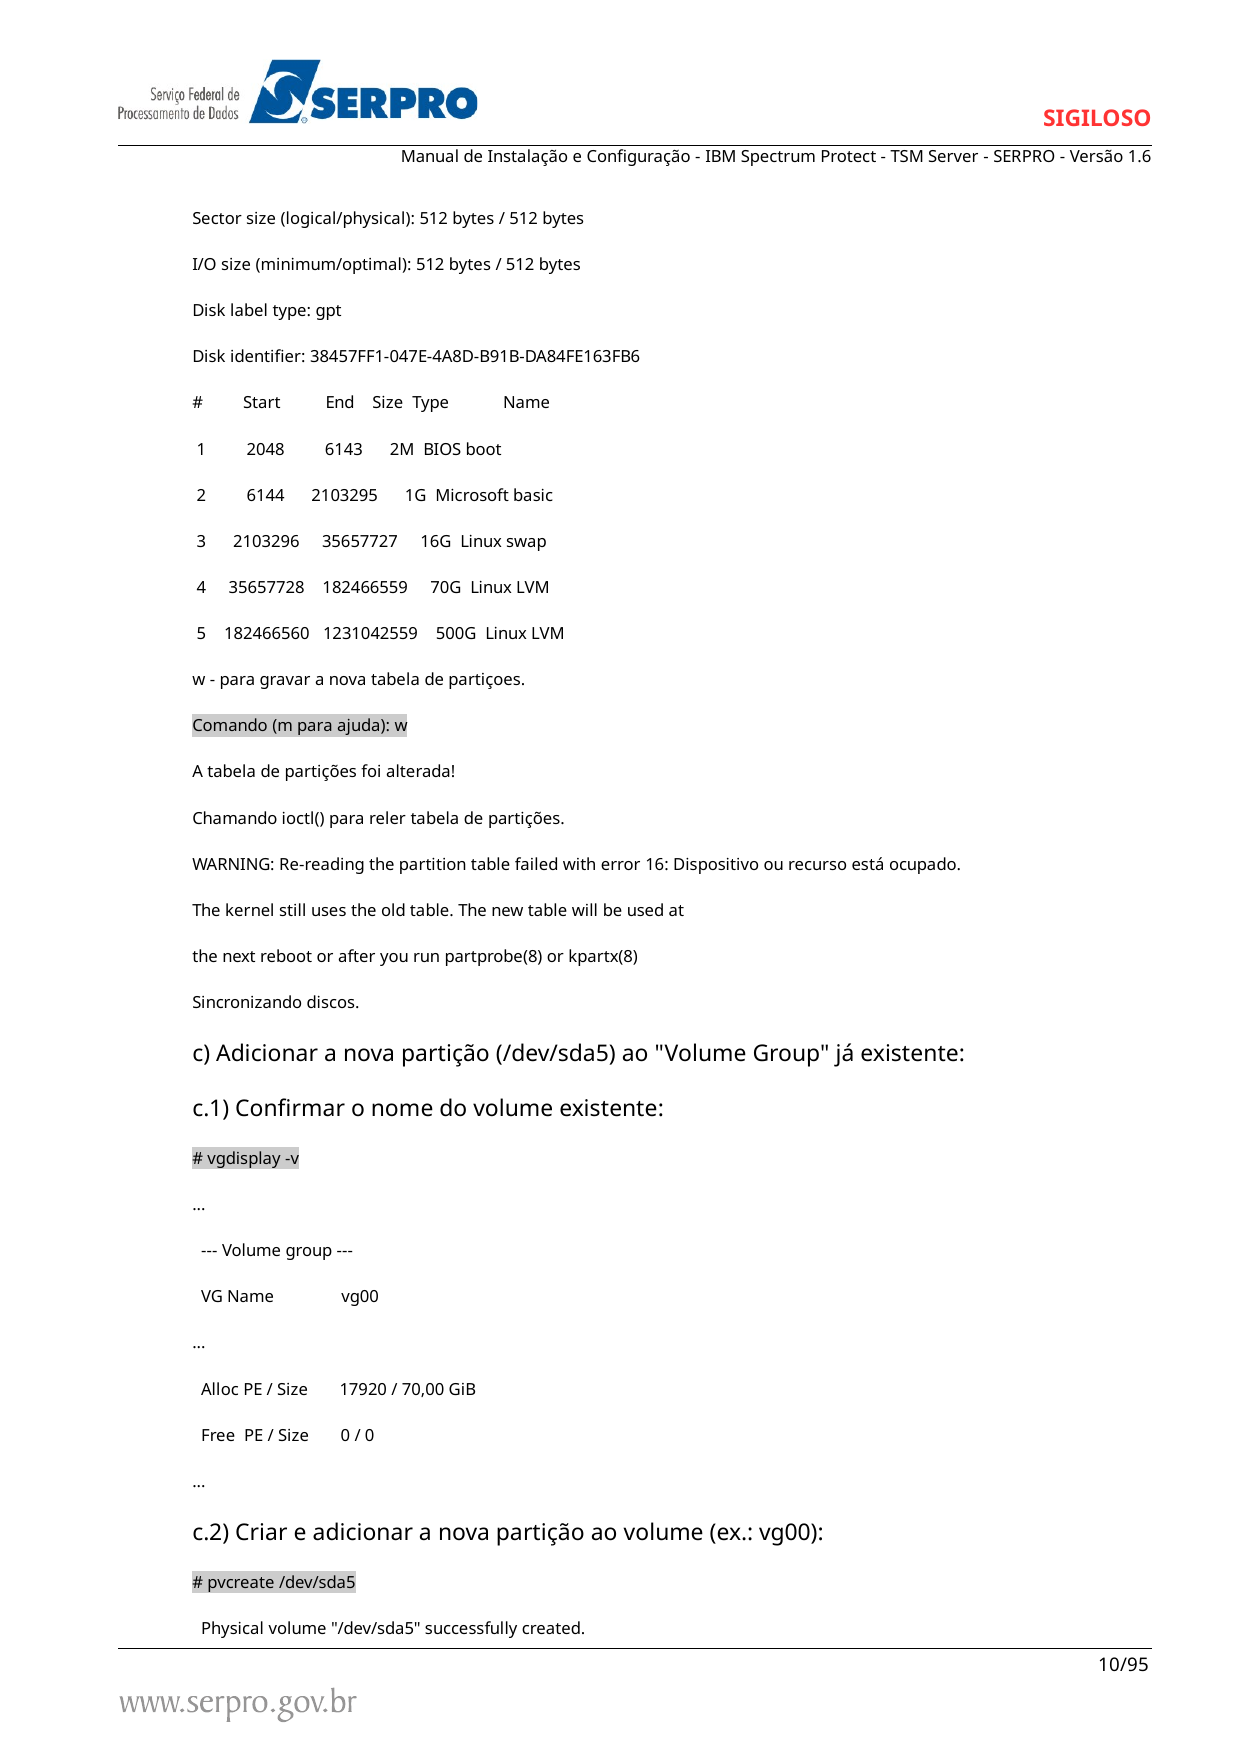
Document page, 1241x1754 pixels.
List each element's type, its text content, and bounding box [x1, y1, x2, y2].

text Comando (m para ajuda): w [192, 714, 1152, 737]
text # Start End Size Type Name [192, 391, 1152, 414]
text Disk identifier: 38457FF1-047E-4A8D-B91B-DA84FE163FB6 [192, 345, 1152, 368]
text I/O size (minimum/optimal): 512 bytes / 512 bytes [192, 253, 1152, 275]
text c.1) Confirmar o nome do volume existente: [192, 1092, 1152, 1123]
text Physical volume "/dev/sda5" successfully created. [192, 1617, 1152, 1639]
text 2 6144 2103295 1G Microsoft basic [192, 483, 1152, 506]
text Free PE / Size 0 / 0 [192, 1423, 1152, 1446]
text c.2) Criar e adicionar a nova partição ao volume (ex.: vg00): [192, 1516, 1152, 1547]
text ... [192, 1193, 1152, 1215]
text 5 182466560 1231042559 500G Linux LVM [192, 622, 1152, 644]
text Sincronizando discos. [192, 991, 1152, 1014]
text the next reboot or after you run partprobe(8) or kpartx(8) [192, 945, 1152, 967]
text # vgdisplay -v [192, 1147, 1152, 1169]
text # pvcreate /dev/sda5 [192, 1571, 1152, 1593]
text w - para gravar a nova tabela de partiçoes. [192, 668, 1152, 691]
text A tabela de partições foi alterada! [192, 760, 1152, 783]
text Alloc PE / Size 17920 / 70,00 GiB [192, 1377, 1152, 1400]
text 4 35657728 182466559 70G Linux LVM [192, 576, 1152, 598]
text c) Adicionar a nova partição (/dev/sda5) ao "Volume Group" já existente: [192, 1037, 1152, 1068]
text 1 2048 6143 2M BIOS boot [192, 437, 1152, 460]
text ... [192, 1331, 1152, 1354]
text 3 2103296 35657727 16G Linux swap [192, 530, 1152, 552]
text ... [192, 1470, 1152, 1492]
picture [118, 59, 478, 124]
text --- Volume group --- [192, 1239, 1152, 1261]
text VG Name vg00 [192, 1285, 1152, 1308]
text The kernel still uses the old table. The new table will be used at [192, 899, 1152, 921]
text WARNING: Re-reading the partition table failed with error 16: Dispositivo ou recurso está ocupado. [192, 853, 1152, 875]
text Sector size (logical/physical): 512 bytes / 512 bytes [192, 207, 1152, 229]
text Chamando ioctl() para reler tabela de partições. [192, 807, 1152, 829]
text Disk label type: gpt [192, 299, 1152, 321]
